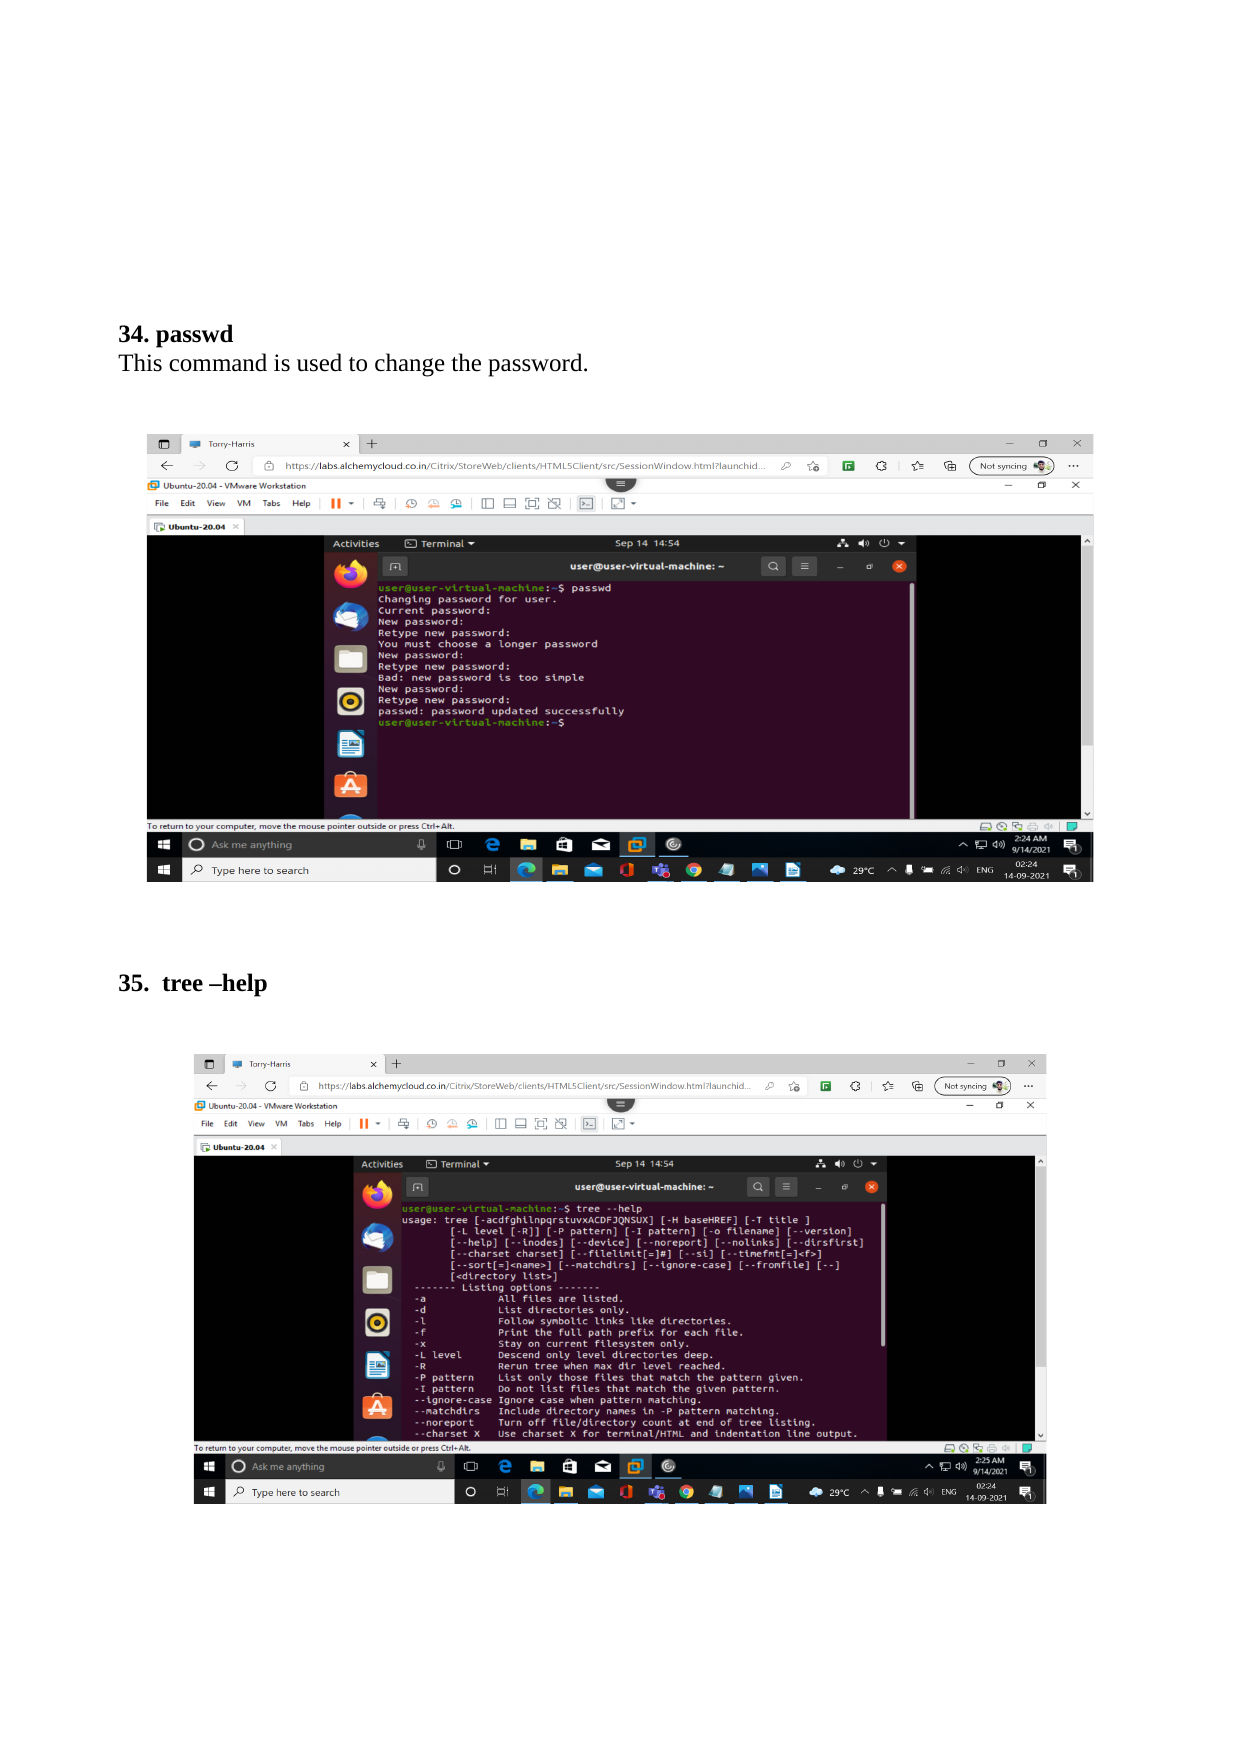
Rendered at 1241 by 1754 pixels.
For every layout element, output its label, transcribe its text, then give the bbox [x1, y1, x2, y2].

text 34. passwd [118, 319, 1122, 348]
picture [146, 434, 1094, 882]
text This command is used to change the password. [118, 348, 1122, 377]
picture [193, 1054, 1047, 1504]
text 35. tree –help [118, 968, 1122, 997]
